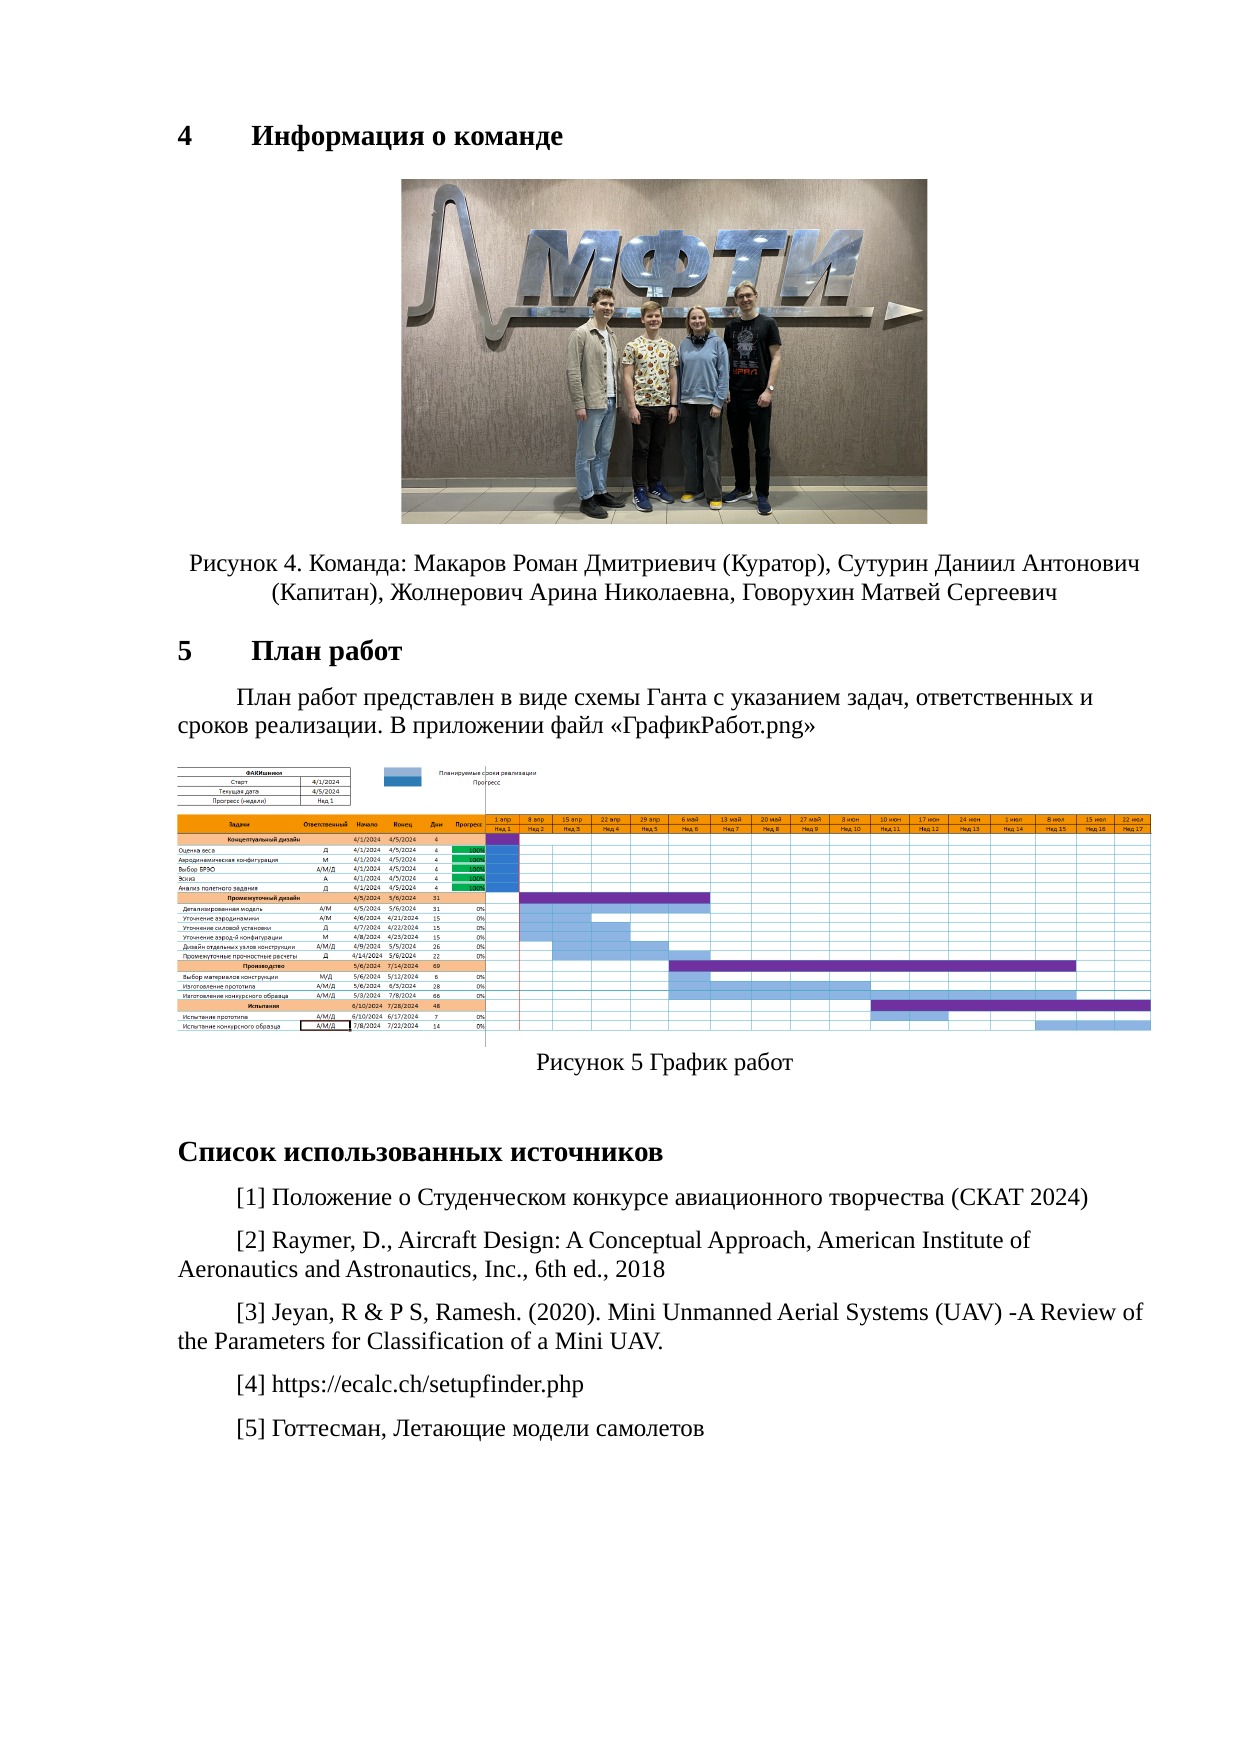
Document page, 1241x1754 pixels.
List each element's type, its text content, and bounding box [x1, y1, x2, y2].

text [1] Положение о Студенческом конкурсе авиационного творчества (СКАТ 2024) [177, 1182, 1152, 1211]
picture [177, 766, 1152, 1047]
text [3] Jeyan, R & P S, Ramesh. (2020). Mini Unmanned Aerial Systems (UAV) -A Review of the Parameters for Classification of a Mini UAV. [177, 1297, 1152, 1355]
picture [401, 179, 928, 524]
text План работ представлен в виде схемы Ганта с указанием задач, ответственных и сроков реализации. В приложении файл «ГрафикРабот.png» [177, 682, 1152, 739]
text [5] Готтесман, Летающие модели самолетов [177, 1413, 1152, 1442]
subtitle План работ [177, 633, 1152, 667]
subtitle Информация о команде [177, 118, 1152, 152]
text Рисунок 4. Команда: Макаров Роман Дмитриевич (Куратор), Сутурин Даниил Антонович (Капитан), Жолнерович Арина Николаевна, Говорухин Матвей Сергеевич [177, 548, 1152, 606]
text [2] Raymer, D., Aircraft Design: A Conceptual Approach, American Institute of Aeronautics and Astronautics, Inc., 6th ed., 2018 [177, 1225, 1152, 1283]
text [4] https://ecalc.ch/setupfinder.php [177, 1369, 1152, 1398]
text Рисунок 5 График работ [177, 1047, 1152, 1076]
subtitle Список использованных источников [177, 1134, 1152, 1167]
